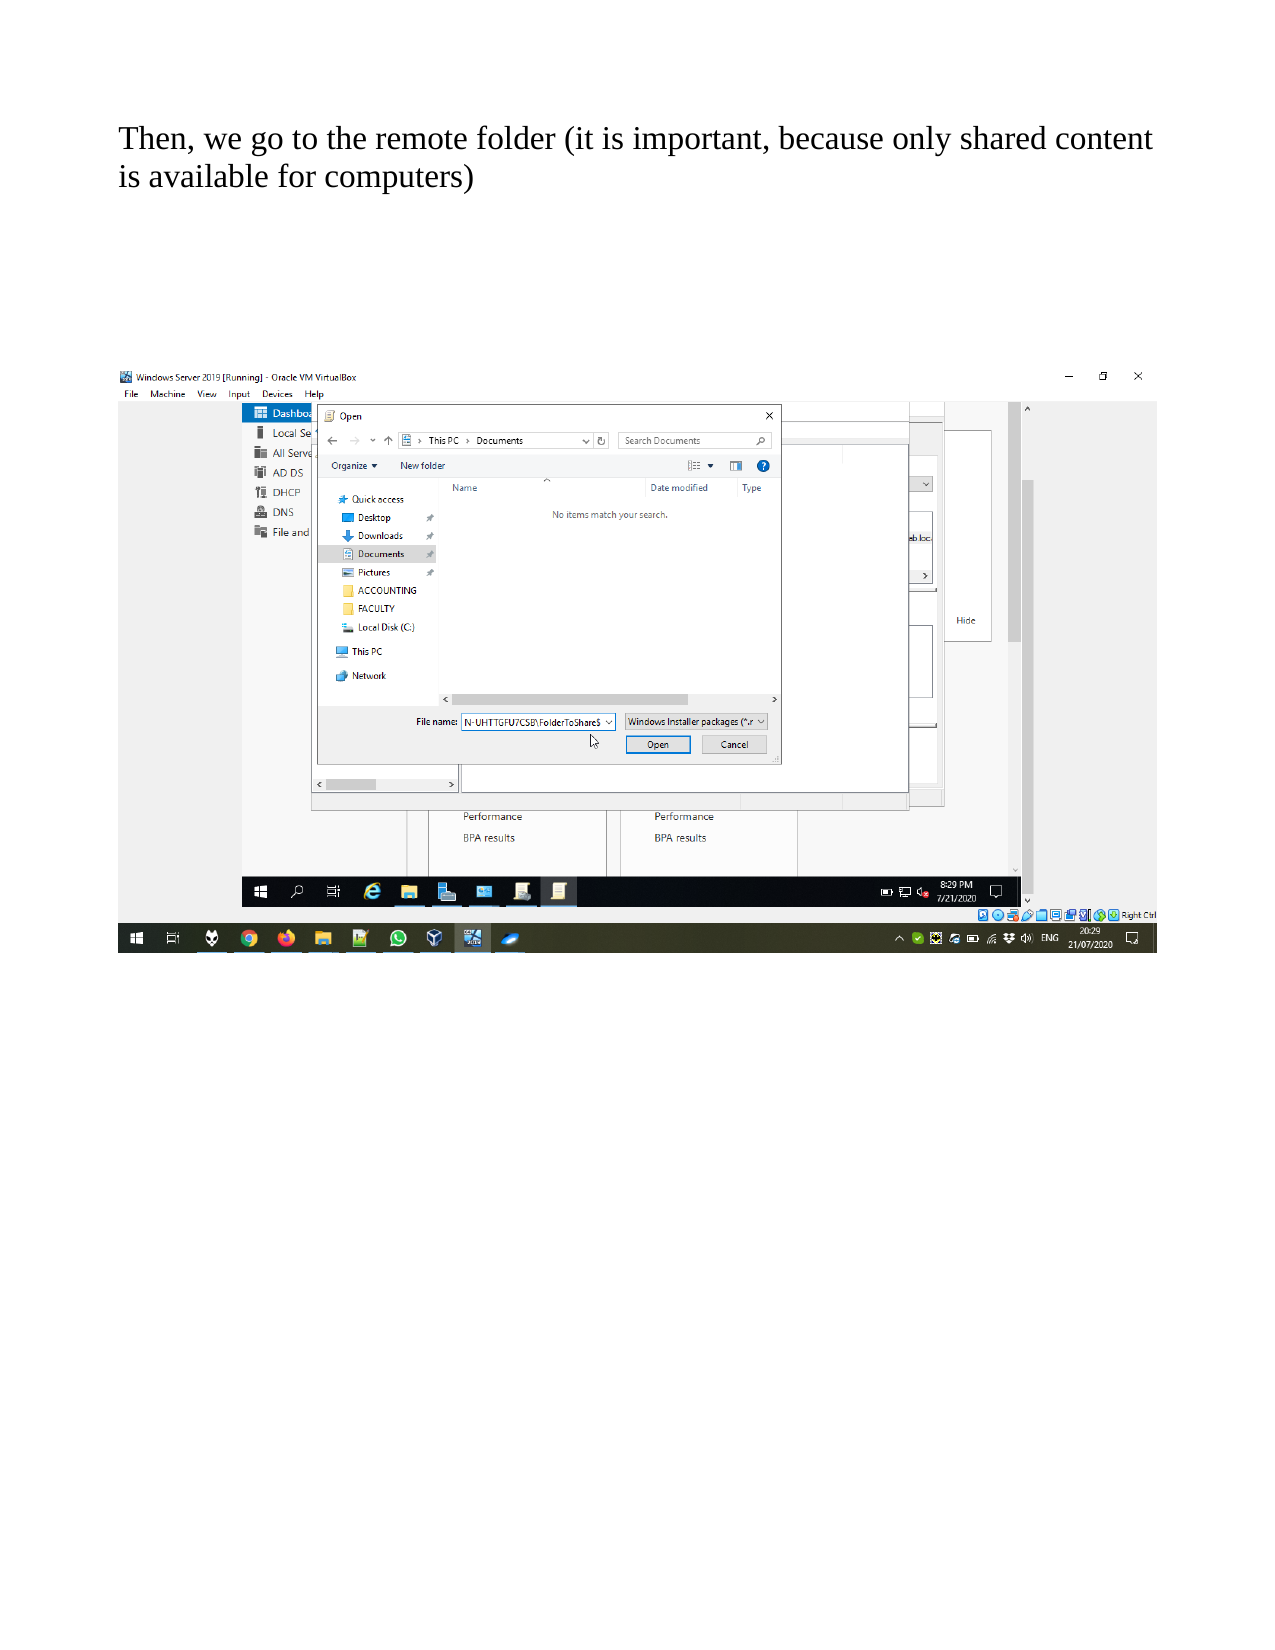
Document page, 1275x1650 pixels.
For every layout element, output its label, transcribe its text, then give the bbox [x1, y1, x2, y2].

picture [118, 368, 1157, 953]
text Then, we go to the remote folder (it is important, because only shared content is available for computers) [118, 118, 1157, 195]
